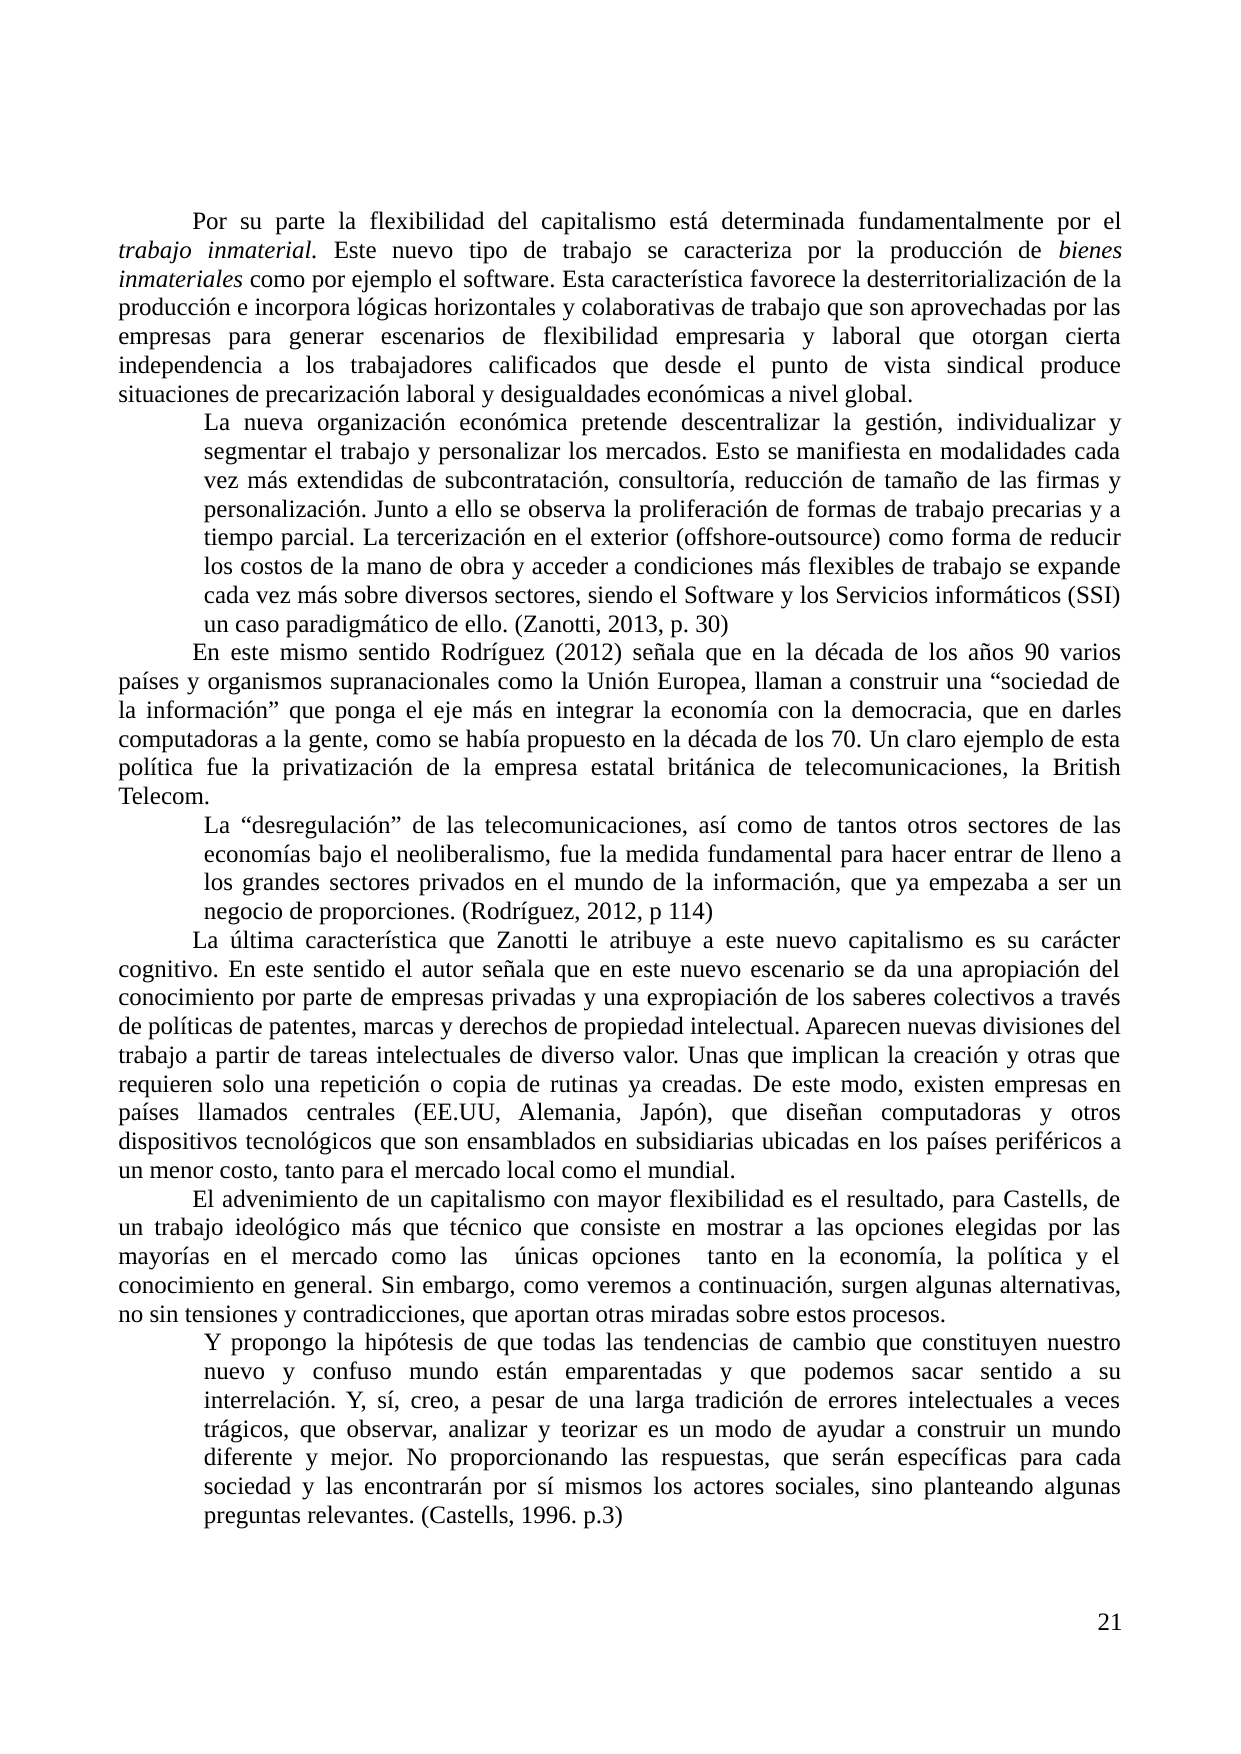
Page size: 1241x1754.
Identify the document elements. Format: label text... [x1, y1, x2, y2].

text Y propongo la hipótesis de que todas las tendencias de cambio que constituyen nuestro nuevo y confuso mundo están emparentadas y que podemos sacar sentido a su interrelación. Y, sí, creo, a pesar de una larga tradición de errores intelectuales a veces trágicos, que observar, analizar y teorizar es un modo de ayudar a construir un mundo diferente y mejor. No proporcionando las respuestas, que serán específicas para cada sociedad y las encontrarán por sí mismos los actores sociales, sino planteando algunas preguntas relevantes. (Castells, 1996. p.3) [204, 1327, 1122, 1529]
text La última característica que Zanotti le atribuye a este nuevo capitalismo es su carácter cognitivo. En este sentido el autor señala que en este nuevo escenario se da una apropiación del conocimiento por parte de empresas privadas y una expropiación de los saberes colectivos a través de políticas de patentes, marcas y derechos de propiedad intelectual. Aparecen nuevas divisiones del trabajo a partir de tareas intelectuales de diverso valor. Unas que implican la creación y otras que requieren solo una repetición o copia de rutinas ya creadas. De este modo, existen empresas en países llamados centrales (EE.UU, Alemania, Japón), que diseñan computadoras y otros dispositivos tecnológicos que son ensamblados en subsidiarias ubicadas en los países periféricos a un menor costo, tanto para el mercado local como el mundial. [118, 925, 1122, 1184]
text En este mismo sentido Rodríguez (2012) señala que en la década de los años 90 varios países y organismos supranacionales como la Unión Europea, llaman a construir una “sociedad de la información” que ponga el eje más en integrar la economía con la democracia, que en darles computadoras a la gente, como se había propuesto en la década de los 70. Un claro ejemplo de esta política fue la privatización de la empresa estatal británica de telecomunicaciones, la British Telecom. [118, 637, 1122, 810]
text La “desregulación” de las telecomunicaciones, así como de tantos otros sectores de las economías bajo el neoliberalismo, fue la medida fundamental para hacer entrar de lleno a los grandes sectores privados en el mundo de la información, que ya empezaba a ser un negocio de proporciones. (Rodríguez, 2012, p 114) [204, 810, 1122, 925]
text La nueva organización económica pretende descentralizar la gestión, individualizar y segmentar el trabajo y personalizar los mercados. Esto se manifiesta en modalidades cada vez más extendidas de subcontratación, consultoría, reducción de tamaño de las firmas y personalización. Junto a ello se observa la proliferación de formas de trabajo precarias y a tiempo parcial. La tercerización en el exterior (offshore-outsource) como forma de reducir los costos de la mano de obra y acceder a condiciones más flexibles de trabajo se expande cada vez más sobre diversos sectores, siendo el Software y los Servicios informáticos (SSI) un caso paradigmático de ello. (Zanotti, 2013, p. 30) [204, 407, 1122, 637]
text El advenimiento de un capitalismo con mayor flexibilidad es el resultado, para Castells, de un trabajo ideológico más que técnico que consiste en mostrar a las opciones elegidas por las mayorías en el mercado como las únicas opciones tanto en la economía, la política y el conocimiento en general. Sin embargo, como veremos a continuación, surgen algunas alternativas, no sin tensiones y contradicciones, que aportan otras miradas sobre estos procesos. [118, 1184, 1122, 1327]
text Por su parte la flexibilidad del capitalismo está determinada fundamentalmente por el trabajo inmaterial. Este nuevo tipo de trabajo se caracteriza por la producción de bienes inmateriales como por ejemplo el software. Esta característica favorece la desterritorialización de la producción e incorpora lógicas horizontales y colaborativas de trabajo que son aprovechadas por las empresas para generar escenarios de flexibilidad empresaria y laboral que otorgan cierta independencia a los trabajadores calificados que desde el punto de vista sindical produce situaciones de precarización laboral y desigualdades económicas a nivel global. [118, 206, 1122, 407]
